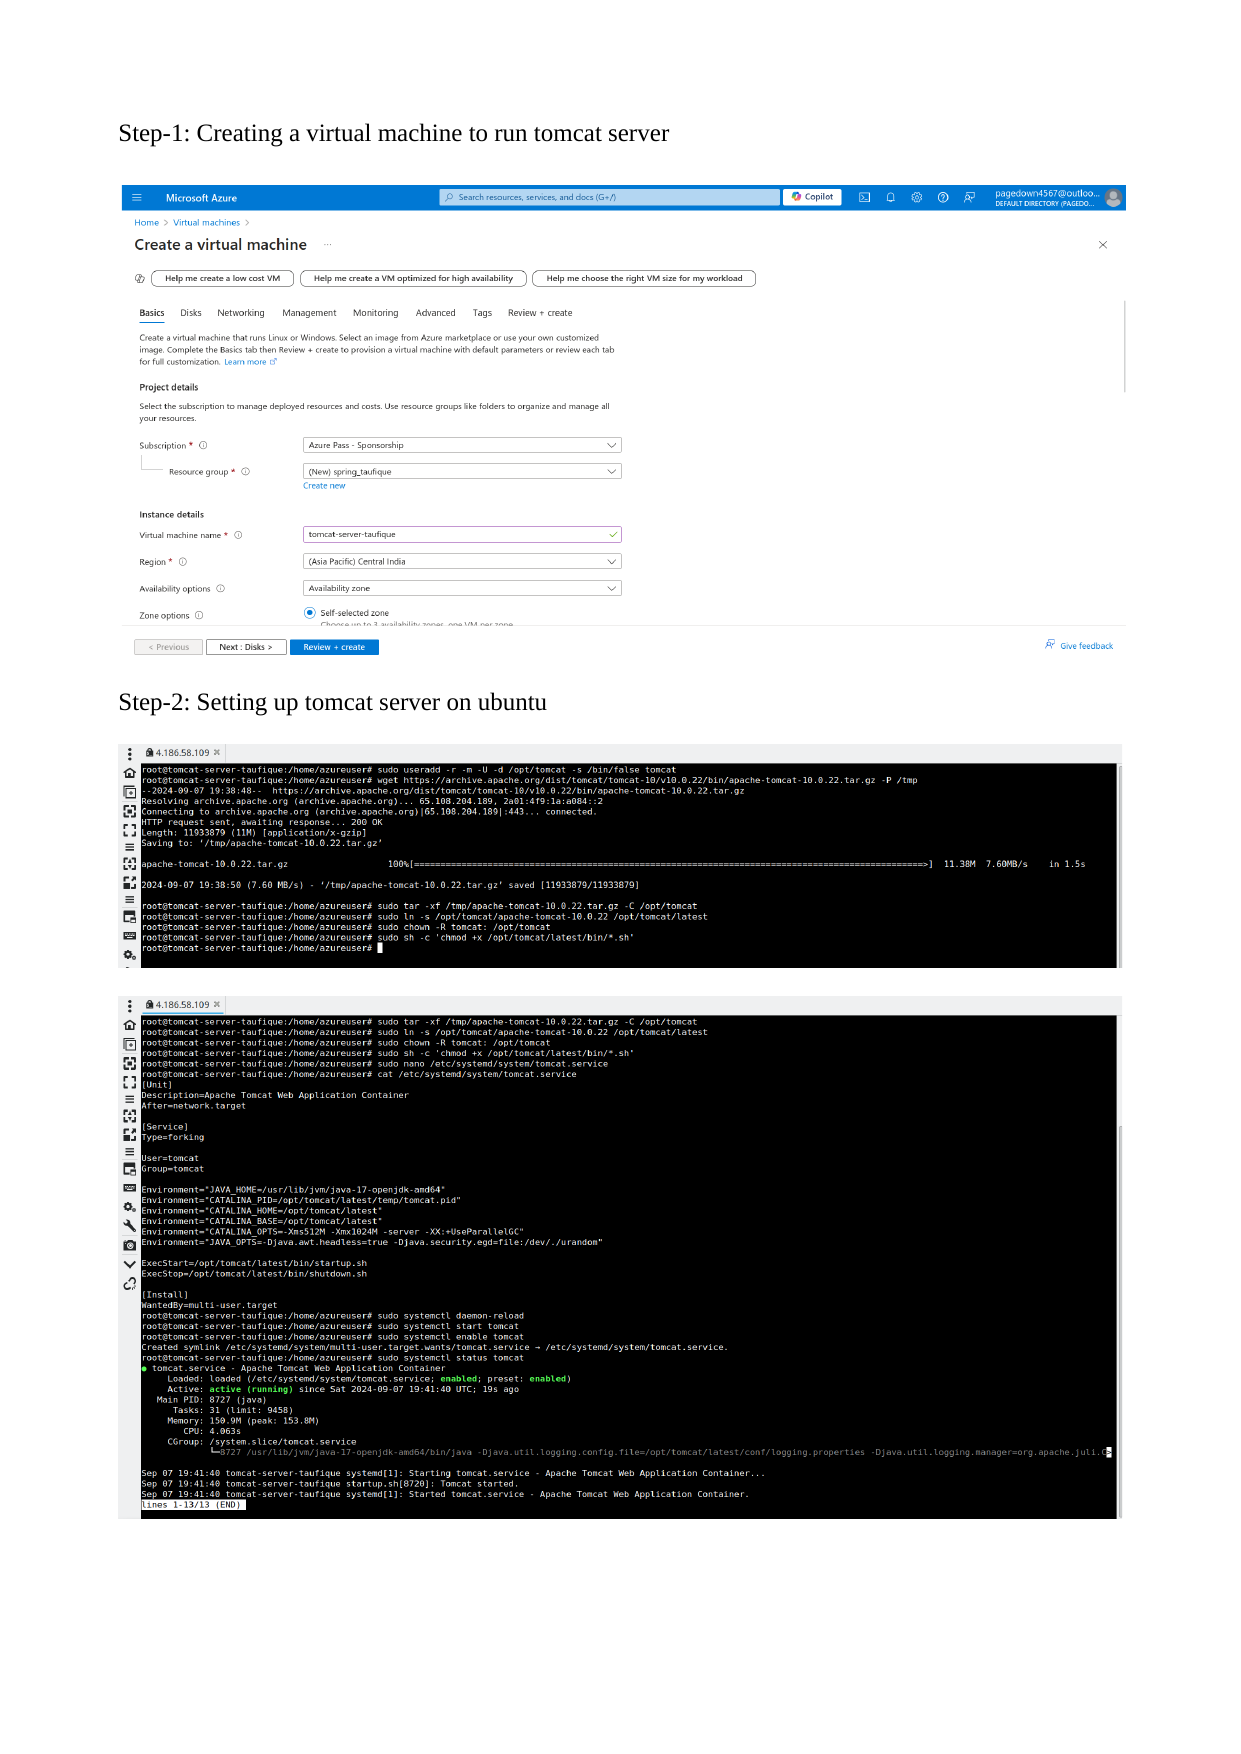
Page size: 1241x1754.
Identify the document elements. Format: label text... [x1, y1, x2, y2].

text Step-1: Creating a virtual machine to run tomcat server [118, 118, 1122, 147]
picture [118, 744, 1123, 968]
text Step-2: Setting up tomcat server on ubuntu [118, 687, 1122, 716]
picture [121, 185, 1126, 659]
picture [118, 996, 1123, 1519]
